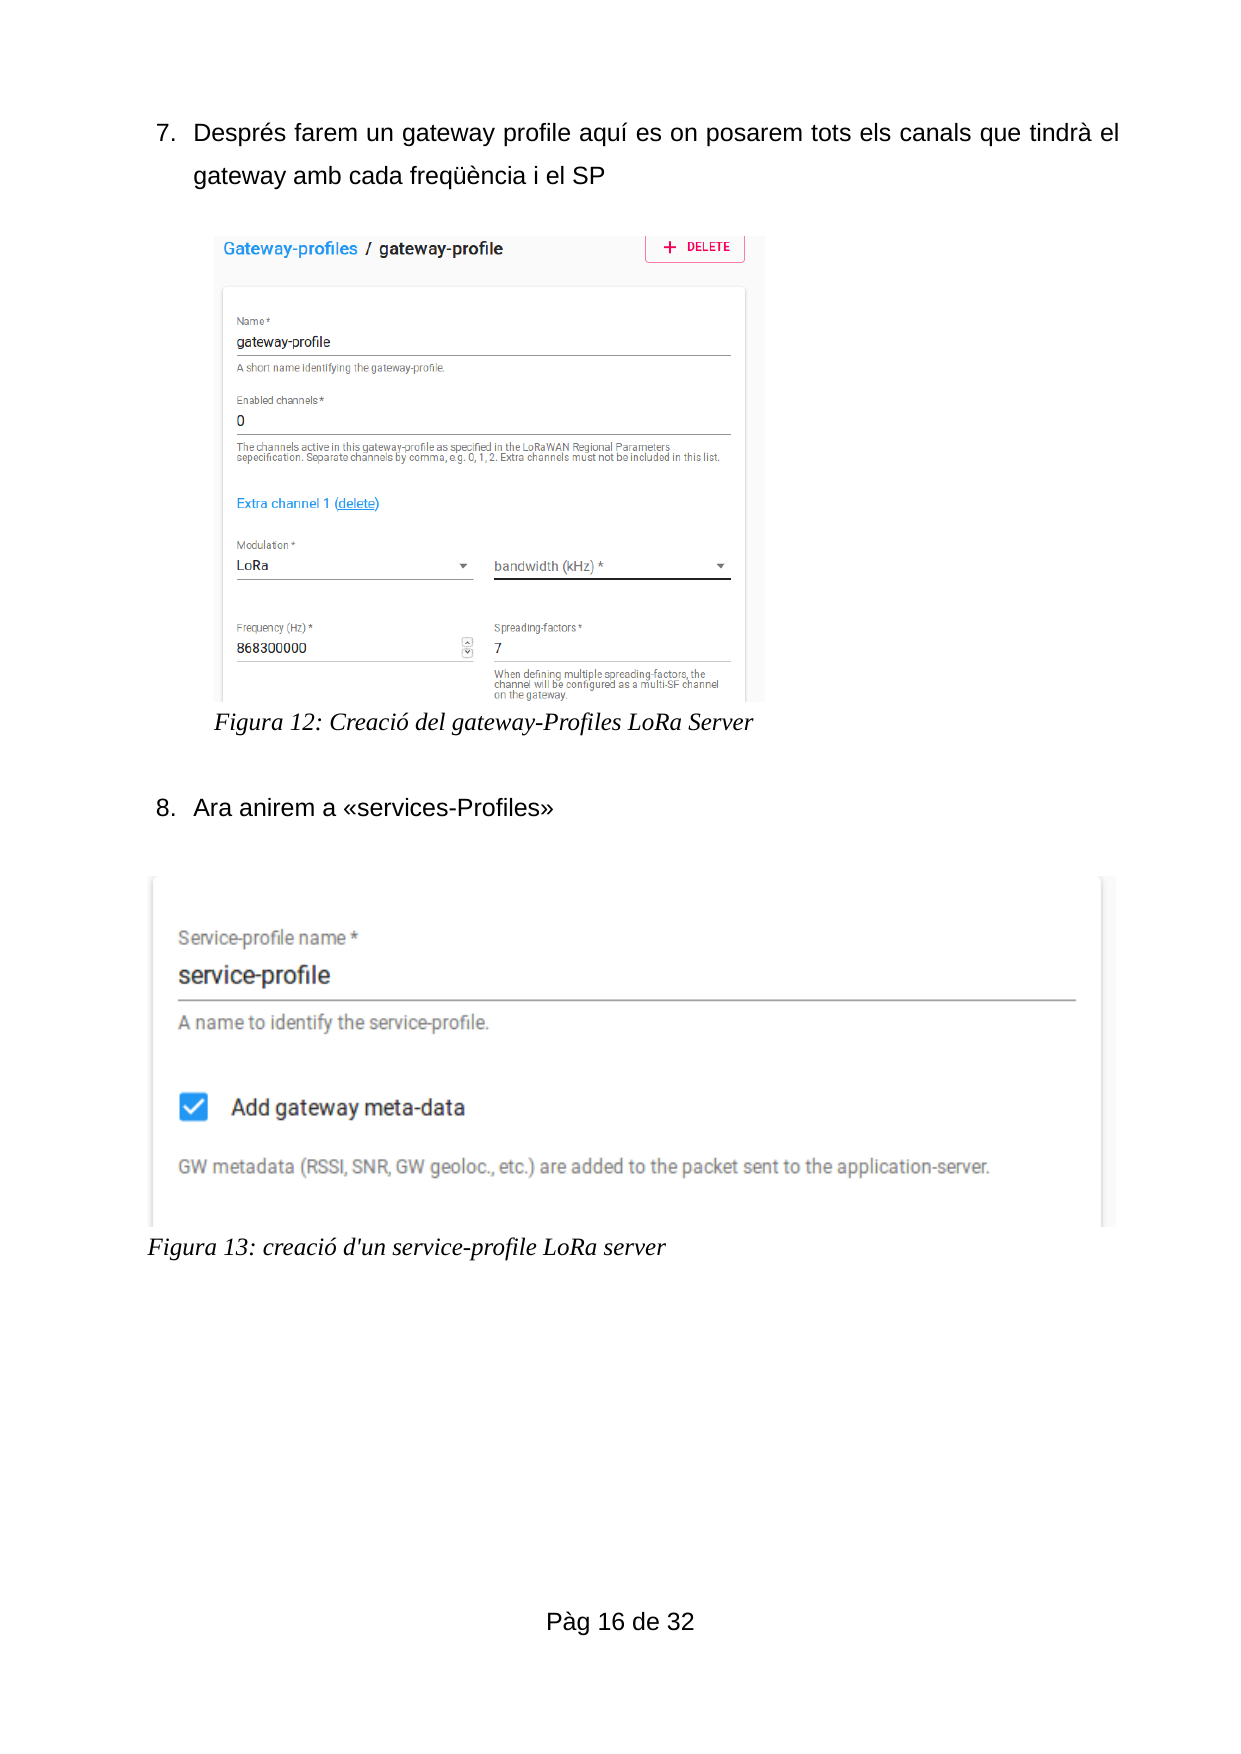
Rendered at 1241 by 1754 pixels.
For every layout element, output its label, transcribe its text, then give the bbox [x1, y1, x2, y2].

picture [147, 876, 1117, 1227]
list Després farem un gateway profile aquí es on posarem tots els canals que tindrà el gateway amb cada freqüència i el SP [156, 118, 1122, 190]
text Figura 13: creació d'un service-profile LoRa server [147, 1227, 1116, 1260]
text Figura 12: Creació del gateway-Profiles LoRa Server [214, 702, 765, 736]
picture [213, 236, 766, 702]
list Ara anirem a «services-Profiles» [156, 793, 1122, 822]
